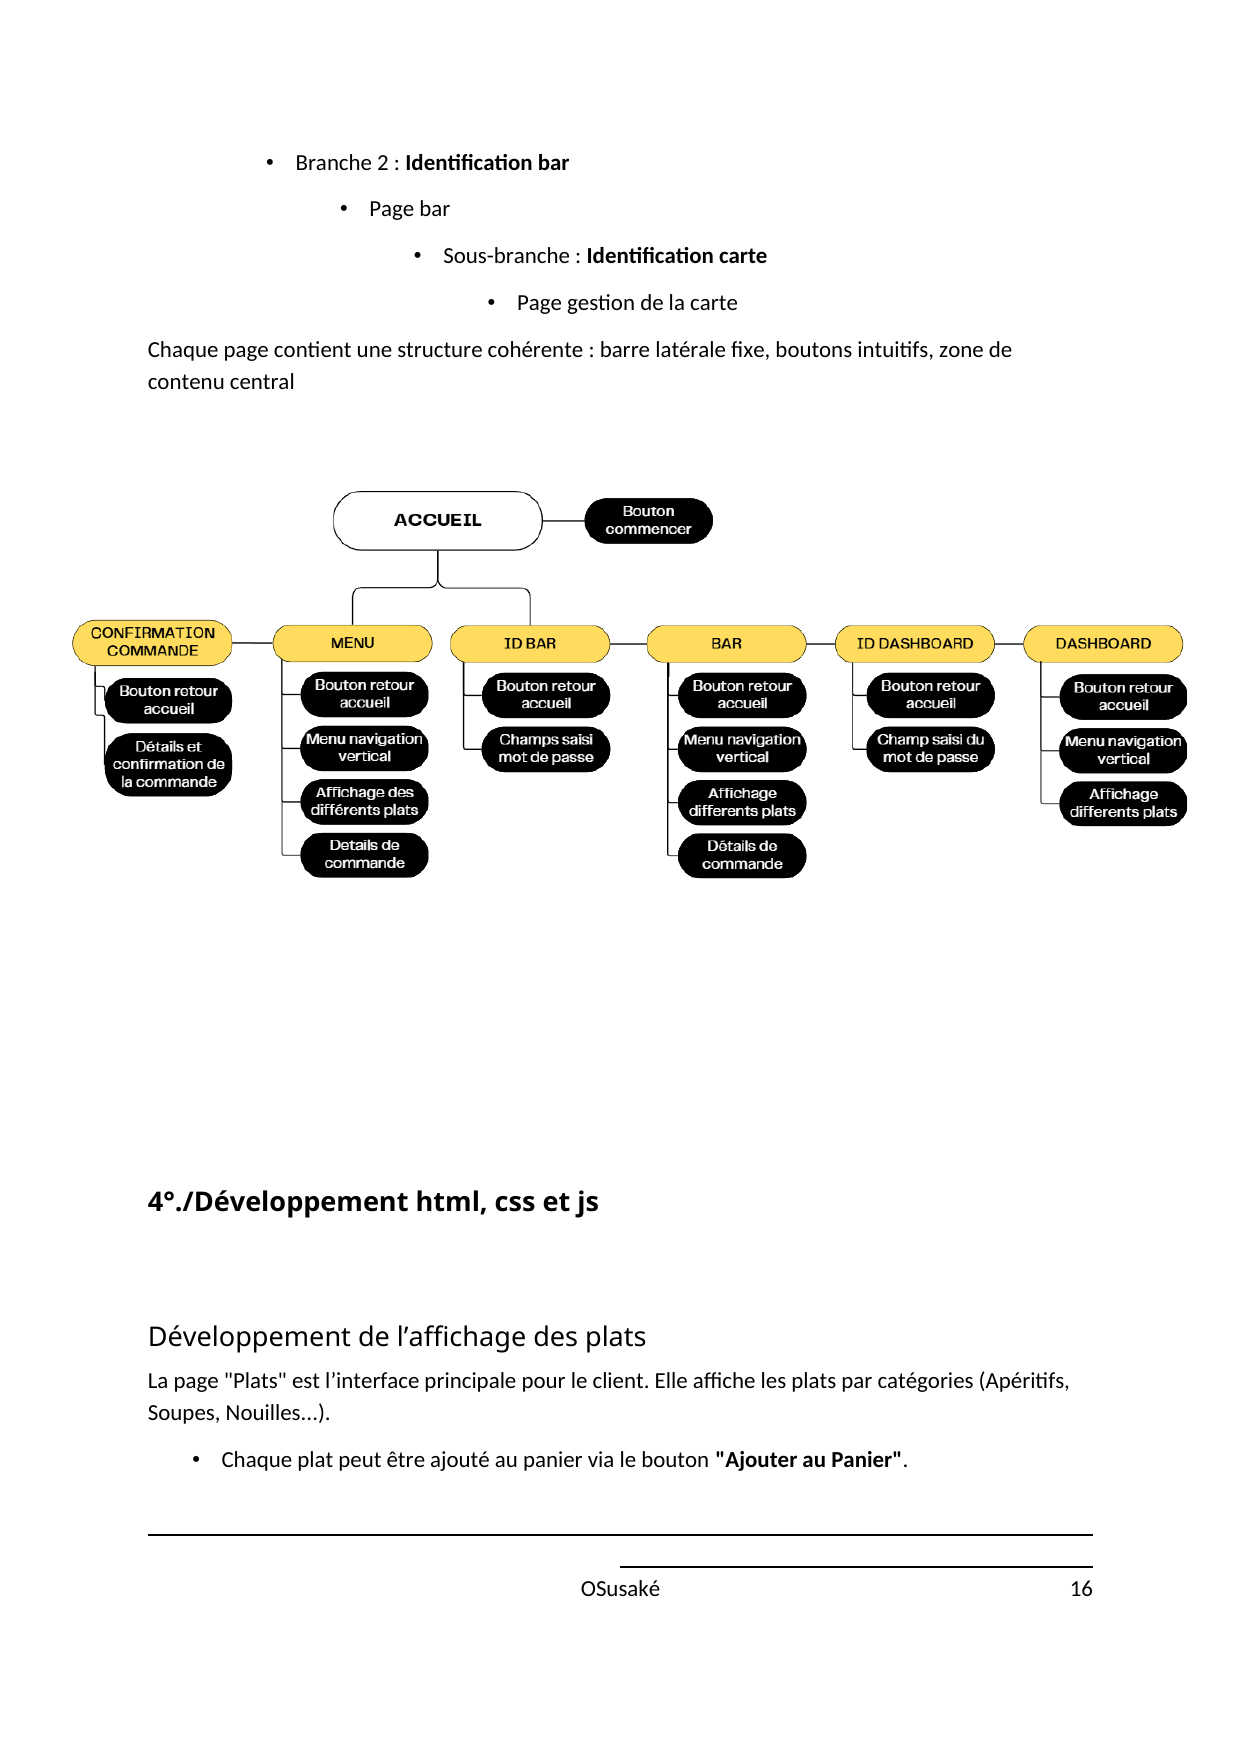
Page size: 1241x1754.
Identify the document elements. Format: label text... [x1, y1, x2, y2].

text Chaque page contient une structure cohérente : barre latérale fixe, boutons intuitifs, zone de contenu central [148, 335, 1093, 395]
picture [72, 478, 1188, 885]
subtitle 4°./Développement html, css et js [148, 1183, 1093, 1220]
list Sous-branche : Identification carte [413, 241, 1093, 269]
subtitle Développement de l’affichage des plats [148, 1318, 1093, 1354]
list Chaque plat peut être ajouté au panier via le bouton "Ajouter au Panier". [192, 1445, 1093, 1473]
list Branche 2 : Identification bar [266, 148, 1093, 176]
list Page gestion de la carte [487, 288, 1093, 316]
list Page bar [340, 194, 1093, 222]
text La page "Plats" est l’interface principale pour le client. Elle affiche les plats par catégories (Apéritifs, Soupes, Nouilles...). [148, 1366, 1093, 1427]
